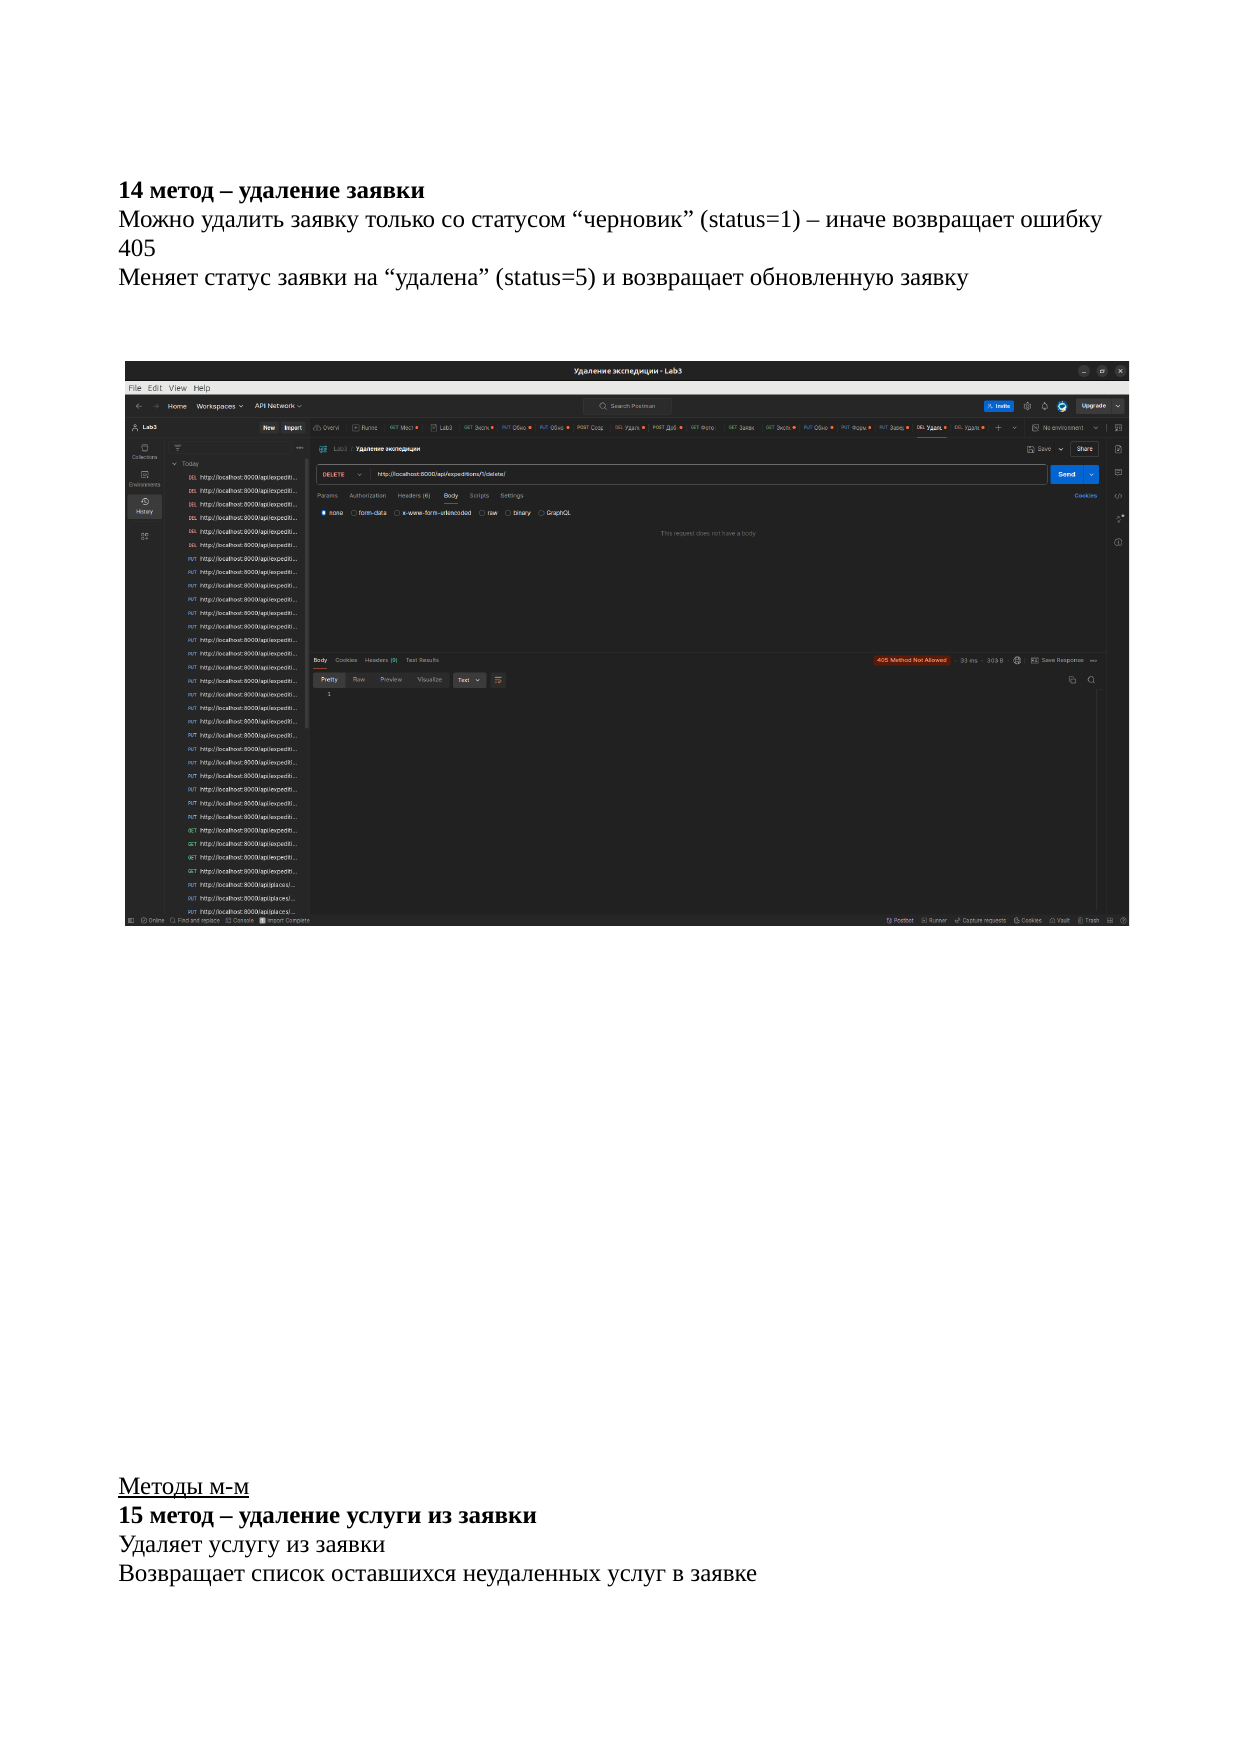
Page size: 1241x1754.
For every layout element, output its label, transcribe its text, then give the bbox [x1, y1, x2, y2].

text Можно удалить заявку только со статусом “черновик” (status=1) – иначе возвращает ошибку 405 [118, 204, 1122, 262]
picture [125, 361, 1130, 926]
text 15 метод – удаление услуги из заявки [118, 1500, 1122, 1529]
text Меняет статус заявки на “удалена” (status=5) и возвращает обновленную заявку Методы м-м [118, 262, 1122, 1500]
text Удаляет услугу из заявки [118, 1529, 1122, 1558]
text Возвращает список оставшихся неудаленных услуг в заявке [118, 1558, 1122, 1615]
text 14 метод – удаление заявки [118, 118, 1122, 204]
